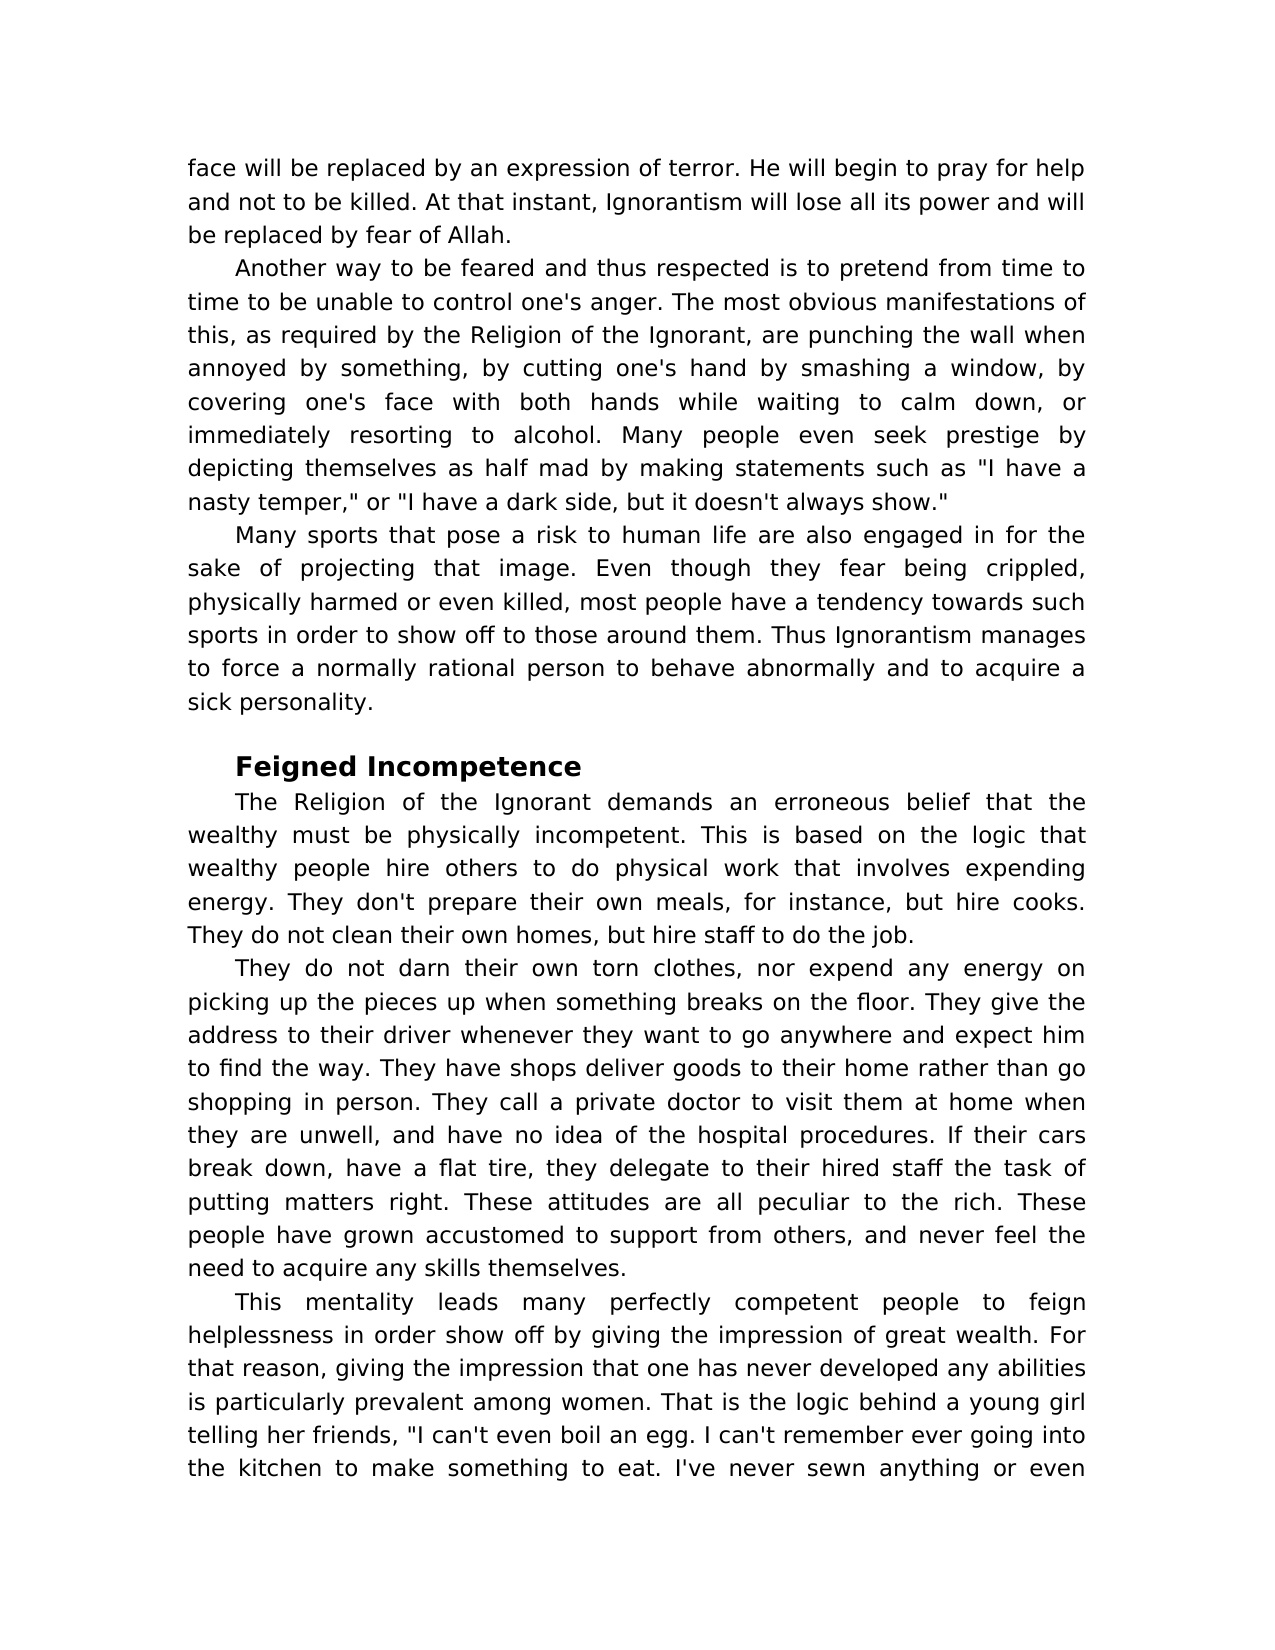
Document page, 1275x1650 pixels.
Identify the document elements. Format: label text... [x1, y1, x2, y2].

text The Religion of the Ignorant demands an erroneous belief that the wealthy must be physically incompetent. This is based on the logic that wealthy people hire others to do physical work that involves expending energy. They don't prepare their own meals, for instance, but hire cooks. They do not clean their own homes, but hire staff to do the job. [187, 783, 1087, 950]
text face will be replaced by an expression of terror. He will begin to pray for help and not to be killed. At that instant, Ignorantism will lose all its power and will be replaced by fear of Allah. [187, 150, 1087, 250]
text Another way to be feared and thus respected is to pretend from time to time to be unable to control one's anger. The most obvious manifestations of this, as required by the Religion of the Ignorant, are punching the wall when annoyed by something, by cutting one's hand by smashing a window, by covering one's face with both hands while waiting to calm down, or immediately resorting to alcohol. Many people even seek prestige by depicting themselves as half mad by making statements such as "I have a nasty temper," or "I have a dark side, but it doesn't always show." [187, 250, 1087, 517]
text Feigned Incompetence [187, 750, 1087, 783]
text This mentality leads many perfectly competent people to feign helplessness in order show off by giving the impression of great wealth. For that reason, giving the impression that one has never developed any abilities is particularly prevalent among women. That is the logic behind a young girl telling her friends, "I can't even boil an egg. I can't remember ever going into the kitchen to make something to eat. I've never sewn anything or even [187, 1283, 1087, 1483]
text They do not darn their own torn clothes, nor expend any energy on picking up the pieces up when something breaks on the floor. They give the address to their driver whenever they want to go anywhere and expect him to find the way. They have shops deliver goods to their home rather than go shopping in person. They call a private doctor to visit them at home when they are unwell, and have no idea of the hospital procedures. If their cars break down, have a flat tire, they delegate to their hired staff the task of putting matters right. These attitudes are all peculiar to the rich. These people have grown accustomed to support from others, and never feel the need to acquire any skills themselves. [187, 950, 1087, 1283]
text Many sports that pose a risk to human life are also engaged in for the sake of projecting that image. Even though they fear being crippled, physically harmed or even killed, most people have a tendency towards such sports in order to show off to those around them. Thus Ignorantism manages to force a normally rational person to behave abnormally and to acquire a sick personality. [187, 517, 1087, 717]
